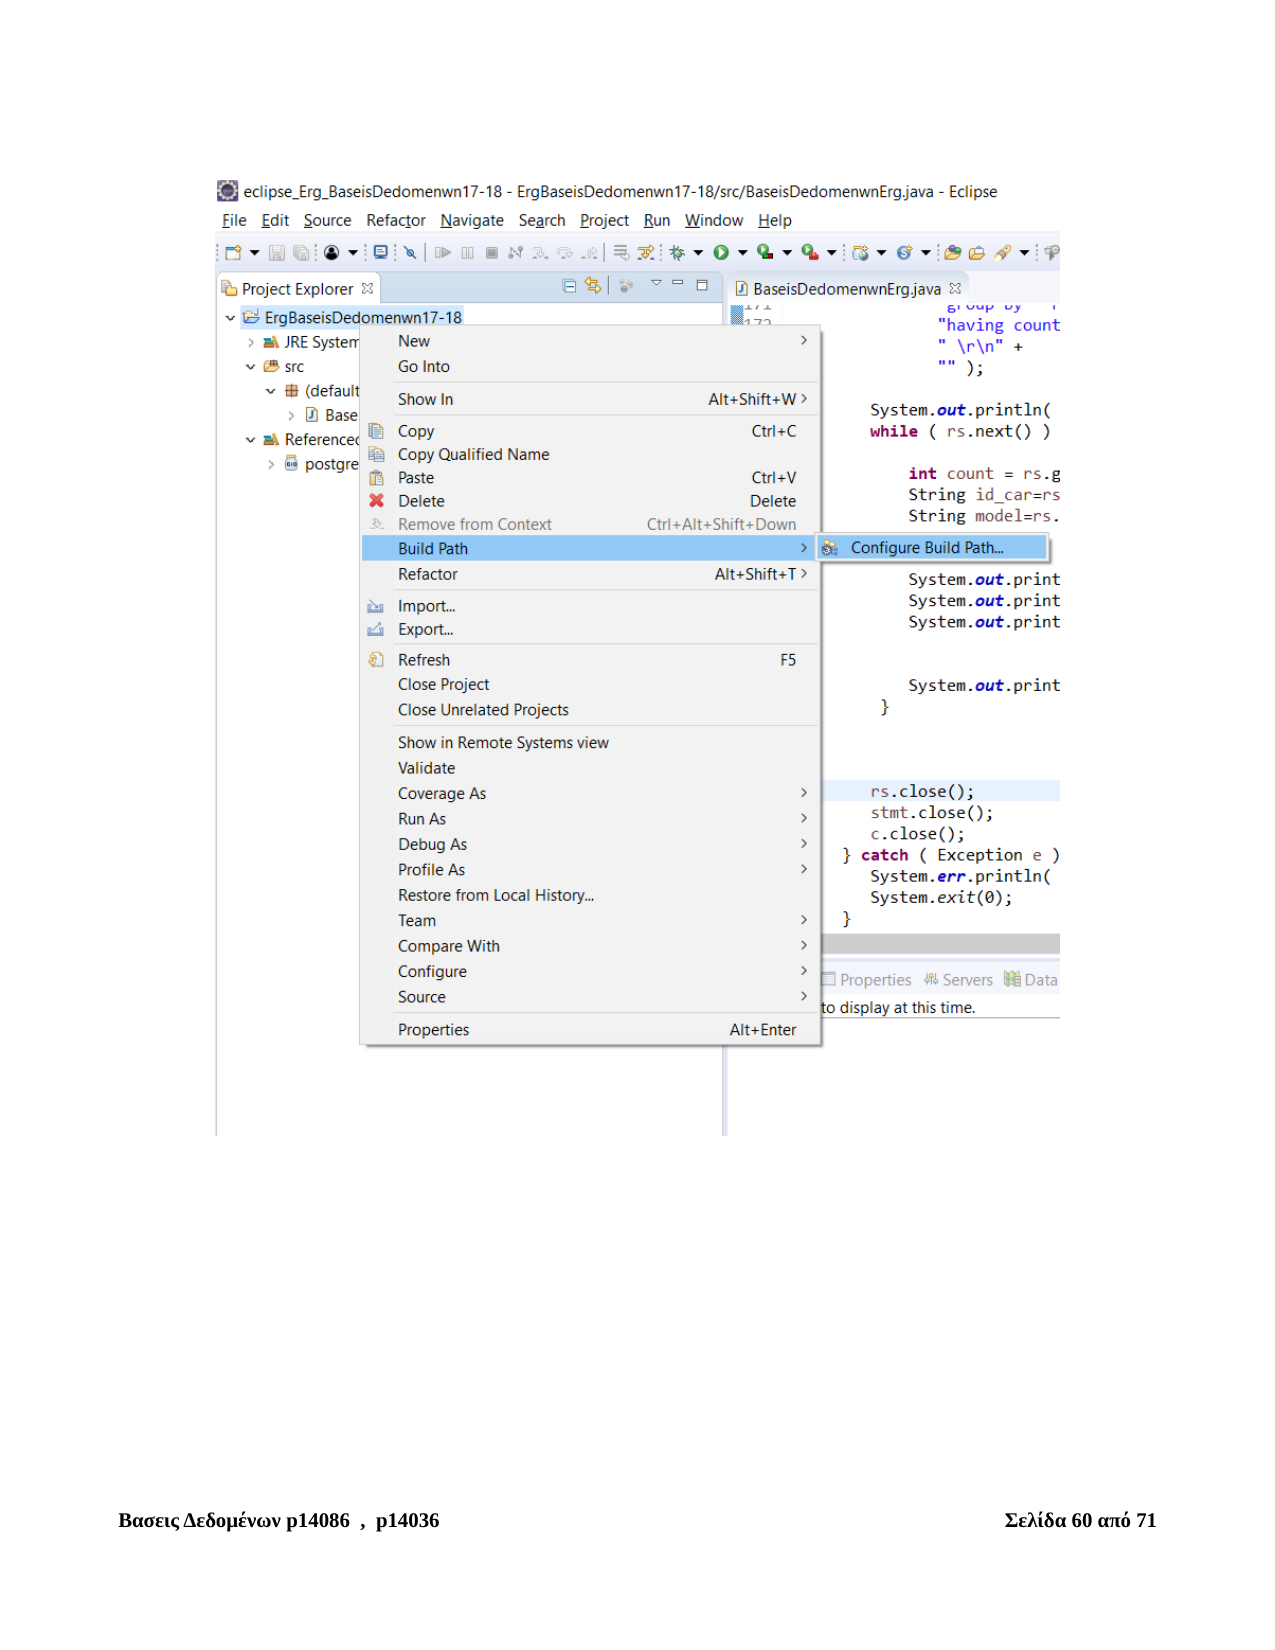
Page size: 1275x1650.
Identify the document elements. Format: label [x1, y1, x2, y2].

picture [215, 176, 1060, 1136]
